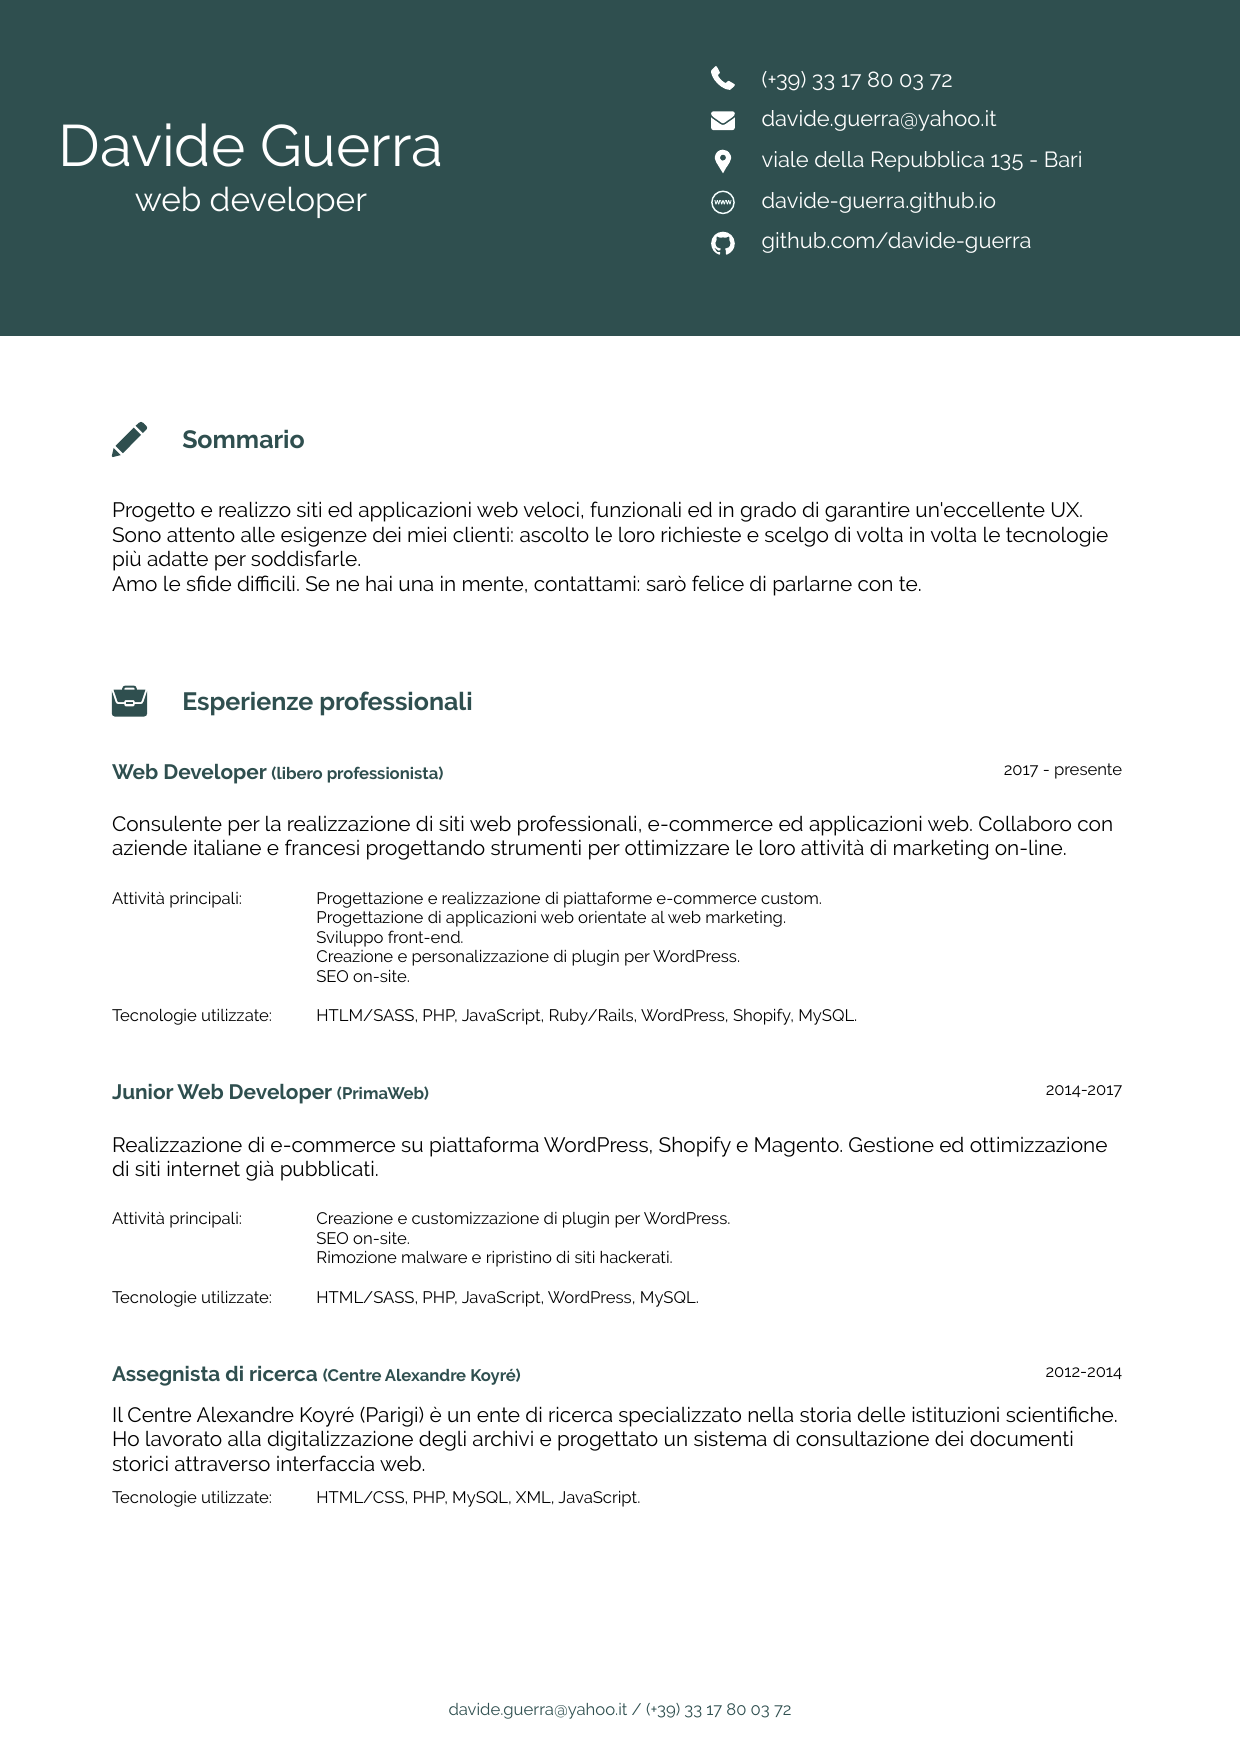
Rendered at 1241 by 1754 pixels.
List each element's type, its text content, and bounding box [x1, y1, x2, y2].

table_cell [0, 1523, 106, 1563]
table_cell [106, 602, 1128, 648]
table_cell [1128, 1127, 1240, 1203]
table_cell Realizzazione di e-commerce su piattaforma WordPress, Shopify e Magento. Gestione ed ottimizzazione di siti internet già pubblicati. [106, 1127, 1128, 1203]
table_cell [1128, 1482, 1240, 1522]
table_cell [0, 648, 106, 754]
table_cell [1128, 648, 1240, 754]
table_header [756, 0, 1128, 59]
table_cell [690, 272, 756, 336]
table_cell [1128, 1203, 1240, 1332]
table_cell [690, 182, 756, 223]
table_cell [176, 336, 1128, 387]
table_cell [106, 1332, 310, 1356]
table_cell Il Centre Alexandre Koyré (Parigi) è un ente di ricerca specializzato nella storia delle istituzioni scientifiche. Ho lavorato alla digitalizzazione degli archivi e progettato un sistema di consultazione dei documenti storici attraverso interfaccia web. [106, 1397, 1128, 1482]
table_cell [0, 1356, 106, 1397]
table_cell [106, 1051, 501, 1074]
table_cell [690, 141, 756, 182]
table_cell [0, 272, 501, 336]
table_cell (+39) 33 17 80 03 72 [756, 59, 1128, 100]
table_cell [0, 492, 106, 602]
table_cell Progetto e realizzo siti ed applicazioni web veloci, funzionali ed in grado di garantire un'eccellente UX. Sono attento alle esigenze dei miei clienti: ascolto le loro richieste e scelgo di volta in volta le tecnologie più adatte per soddisfarle. Amo le sfide difficili. Se ne hai una in mente, contattami: sarò felice di parlarne con te. [106, 492, 1128, 602]
table_cell [1128, 100, 1240, 141]
table_cell Tecnologie utilizzate: [106, 1482, 310, 1522]
table_cell Junior Web Developer (PrimaWeb) [106, 1075, 501, 1127]
table_cell [1128, 1356, 1240, 1397]
table_cell [1128, 1051, 1240, 1074]
table_cell [1128, 141, 1240, 182]
table_cell Web Developer (libero professionista) [106, 754, 501, 806]
table_header [690, 0, 756, 59]
table_cell [1128, 806, 1240, 1051]
table_cell Creazione e customizzazione di plugin per WordPress. SEO on-site. Rimozione malware e ripristino di siti hackerati. HTML/SASS, PHP, JavaScript, WordPress, MySQL. [310, 1203, 1128, 1332]
table_cell [1128, 1332, 1240, 1356]
table_cell [1128, 1563, 1240, 1604]
table_header [0, 0, 501, 59]
table_cell [690, 59, 756, 100]
table_cell [0, 387, 106, 492]
table_cell [1128, 59, 1240, 100]
table_cell [1128, 336, 1240, 387]
table_cell [106, 1563, 310, 1604]
table_cell [501, 223, 690, 272]
table_cell Attività principali: Tecnologie utilizzate: [106, 1203, 310, 1332]
table_cell [0, 1482, 106, 1522]
table_cell davide-guerra.github.io [756, 182, 1128, 223]
table_cell viale della Repubblica 135 - Bari [756, 141, 1128, 182]
table_cell [310, 1332, 1128, 1356]
table_cell [1128, 1523, 1240, 1563]
table_cell [0, 336, 106, 387]
table_header [501, 0, 690, 59]
table_cell [310, 1523, 1128, 1563]
table_cell [1128, 492, 1240, 602]
table_cell [106, 387, 176, 492]
table_cell [1128, 182, 1240, 223]
table_cell [1128, 754, 1240, 806]
table_cell [106, 1523, 310, 1563]
table_header [1128, 0, 1240, 59]
table_cell [0, 602, 106, 648]
table_cell github.com/davide-guerra [756, 223, 1128, 272]
table_cell [501, 141, 690, 182]
table_cell davide.guerra@yahoo.it [756, 100, 1128, 141]
table_cell [0, 1051, 106, 1074]
table_cell [501, 59, 690, 100]
table_cell [0, 1397, 106, 1482]
table_cell Progettazione e realizzazione di piattaforme e-commerce custom. Progettazione di applicazioni web orientate al web marketing. Sviluppo front-end. Creazione e personalizzazione di plugin per WordPress. SEO on-site. HTLM/SASS, PHP, JavaScript, Ruby/Rails, WordPress, Shopify, MySQL. [310, 883, 1128, 1051]
table_cell [501, 100, 690, 141]
table_cell Assegnista di ricerca (Centre Alexandre Koyré) [106, 1356, 815, 1397]
table_cell [501, 272, 690, 336]
table_cell HTML/CSS, PHP, MySQL, XML, JavaScript. [310, 1482, 1128, 1522]
table_cell [690, 100, 756, 141]
table_cell [0, 1075, 106, 1127]
table_cell Attività principali: Tecnologie utilizzate: [106, 883, 310, 1051]
table_cell [0, 1563, 106, 1604]
table_cell [756, 272, 1128, 336]
table_cell [0, 1332, 106, 1356]
table_cell [1128, 1075, 1240, 1127]
table_cell [0, 1127, 106, 1203]
table_cell [106, 648, 176, 754]
table_cell [310, 1563, 1128, 1604]
table_cell [0, 1203, 106, 1332]
table_cell [1128, 223, 1240, 272]
table_cell [501, 182, 690, 223]
table_cell 2012-2014 [815, 1356, 1128, 1397]
table_cell [501, 1051, 1128, 1074]
table_cell 2017 - presente [501, 754, 1128, 806]
table_cell [690, 223, 756, 272]
table_cell Sommario [176, 387, 1128, 492]
table_cell [1128, 602, 1240, 648]
table_cell Esperienze professionali [176, 648, 1128, 754]
table_cell [1128, 272, 1240, 336]
table_cell [1128, 1397, 1240, 1482]
table_cell 2014-2017 [501, 1075, 1128, 1127]
table_cell [106, 336, 176, 387]
table_cell [0, 806, 106, 1051]
table_cell Davide Guerra web developer [0, 59, 501, 272]
table_cell [1128, 387, 1240, 492]
table_cell [0, 754, 106, 806]
table_cell Consulente per la realizzazione di siti web professionali, e-commerce ed applicazioni web. Collaboro con aziende italiane e francesi progettando strumenti per ottimizzare le loro attività di marketing on-line. [106, 806, 1128, 883]
